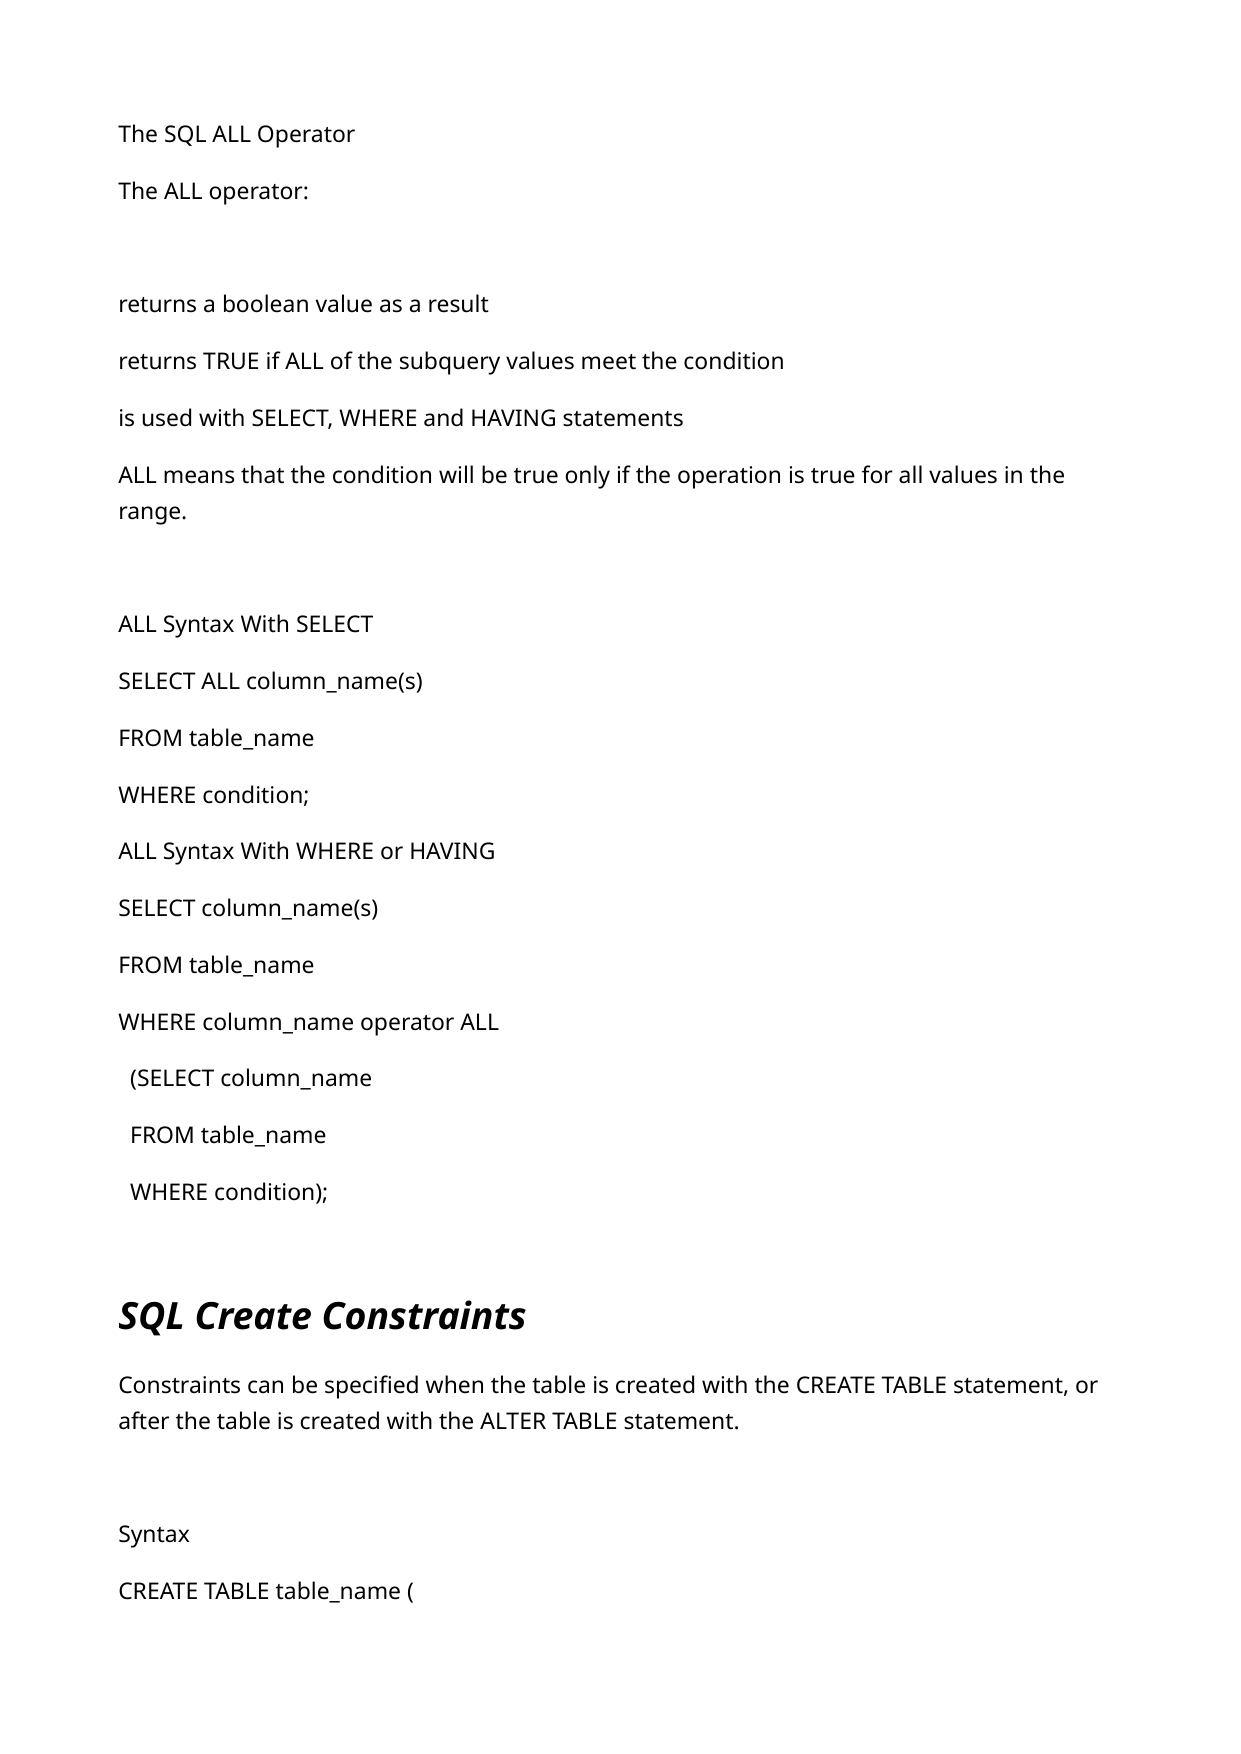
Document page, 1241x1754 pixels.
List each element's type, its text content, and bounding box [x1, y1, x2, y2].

text WHERE condition; [118, 778, 1122, 810]
text SELECT column_name(s) [118, 892, 1122, 923]
text is used with SELECT, WHERE and HAVING statements [118, 402, 1122, 433]
text WHERE column_name operator ALL [118, 1006, 1122, 1037]
text CREATE TABLE table_name ( [118, 1575, 1122, 1606]
text WHERE condition); [118, 1176, 1122, 1207]
text The SQL ALL Operator [118, 118, 1122, 149]
text Constraints can be specified when the table is created with the CREATE TABLE statement, or after the table is created with the ALTER TABLE statement. [118, 1369, 1122, 1436]
text FROM table_name [118, 1119, 1122, 1150]
text ALL Syntax With WHERE or HAVING [118, 835, 1122, 867]
text ALL means that the condition will be true only if the operation is true for all values in the range. [118, 459, 1122, 526]
text Syntax [118, 1518, 1122, 1550]
text The ALL operator: [118, 175, 1122, 206]
text FROM table_name [118, 949, 1122, 980]
text SQL Create Constraints [118, 1289, 1122, 1341]
text returns TRUE if ALL of the subquery values meet the condition [118, 345, 1122, 376]
text ALL Syntax With SELECT [118, 608, 1122, 639]
text (SELECT column_name [118, 1062, 1122, 1094]
text FROM table_name [118, 722, 1122, 753]
text SELECT ALL column_name(s) [118, 665, 1122, 696]
text returns a boolean value as a result [118, 288, 1122, 320]
